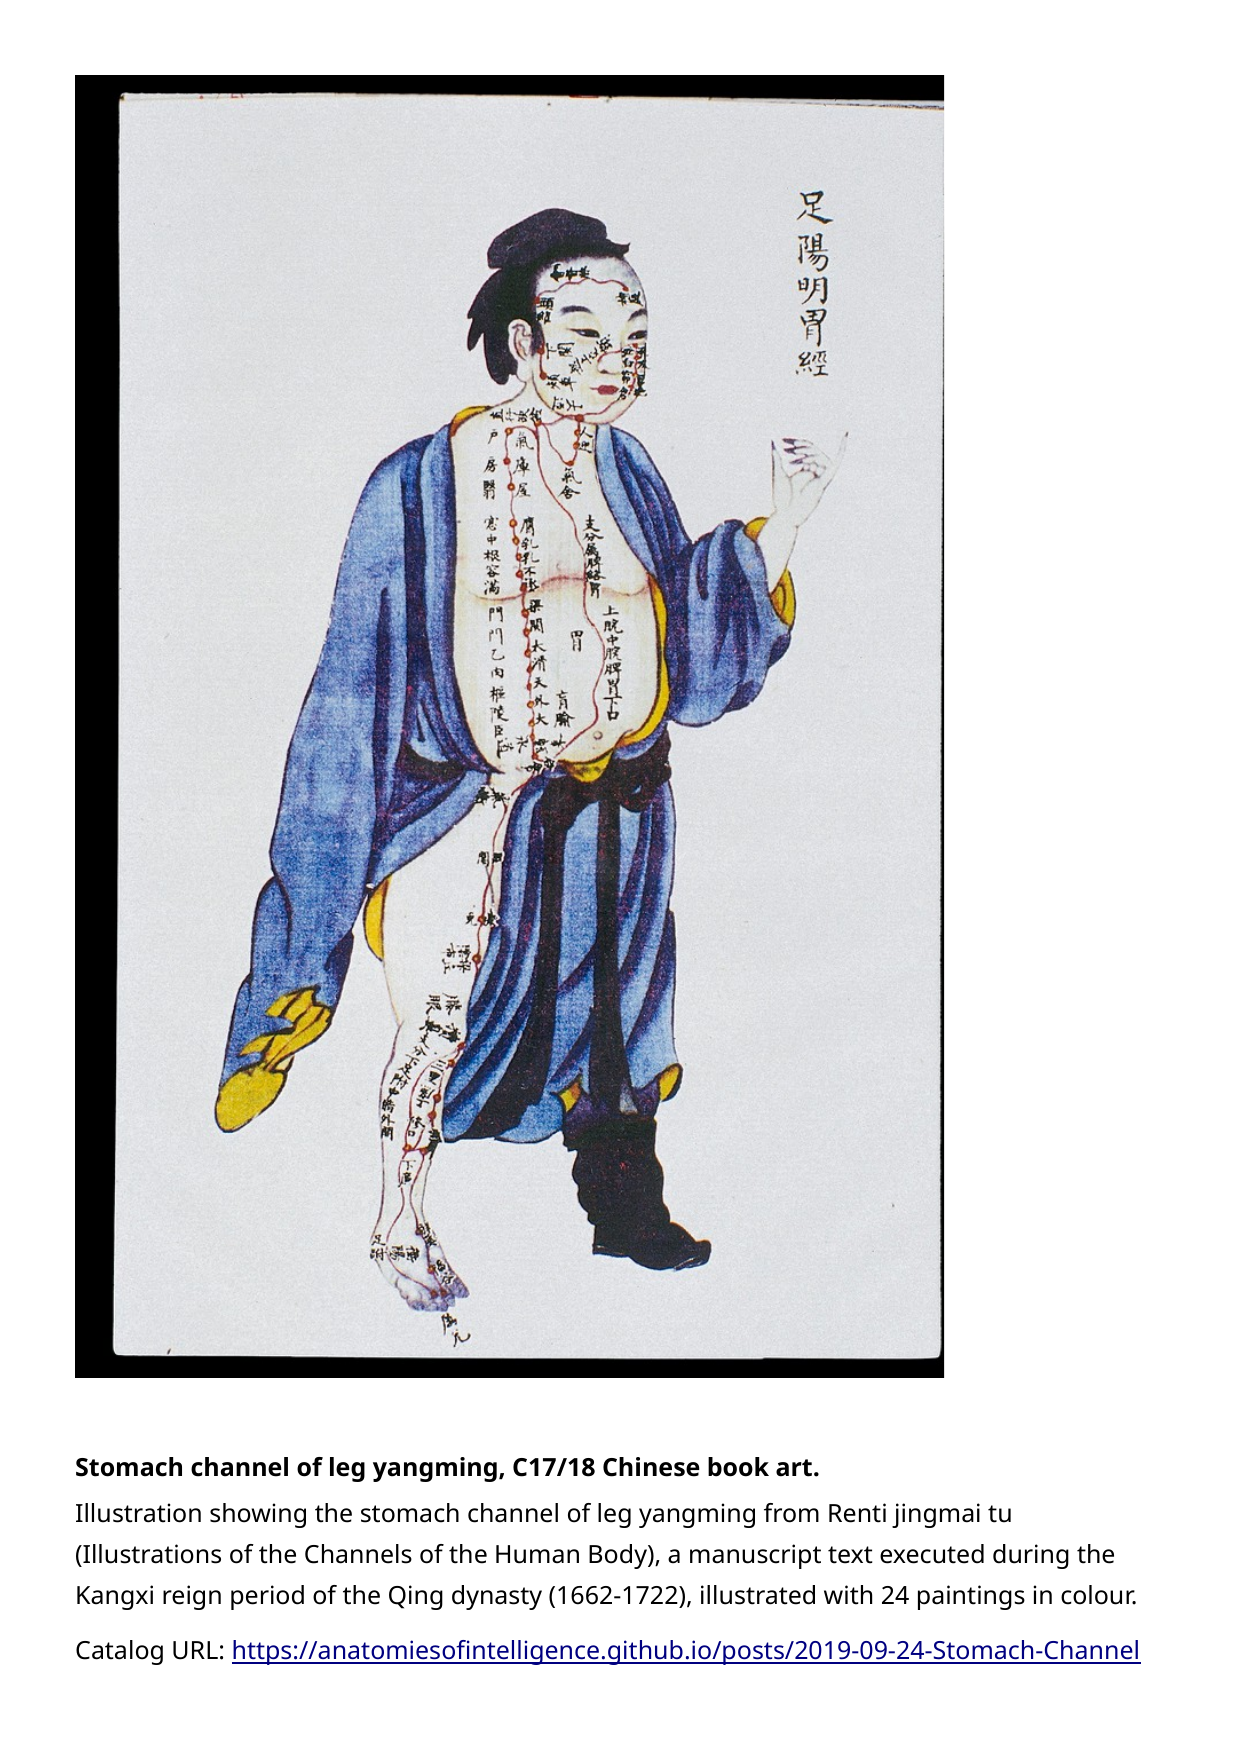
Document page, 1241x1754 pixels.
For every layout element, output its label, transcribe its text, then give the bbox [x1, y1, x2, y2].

picture [75, 75, 945, 1378]
text Catalog URL: https://anatomiesofintelligence.github.io/posts/2019-09-24-Stomach-Channel [75, 1633, 1165, 1667]
subtitle Stomach channel of leg yangming, C17/18 Chinese book art. [75, 1449, 1165, 1483]
text Illustration showing the stomach channel of leg yangming from Renti jingmai tu (Illustrations of the Channels of the Human Body), a manuscript text executed during the Kangxi reign period of the Qing dynasty (1662-1722), illustrated with 24 paintings in colour. [75, 1496, 1165, 1612]
